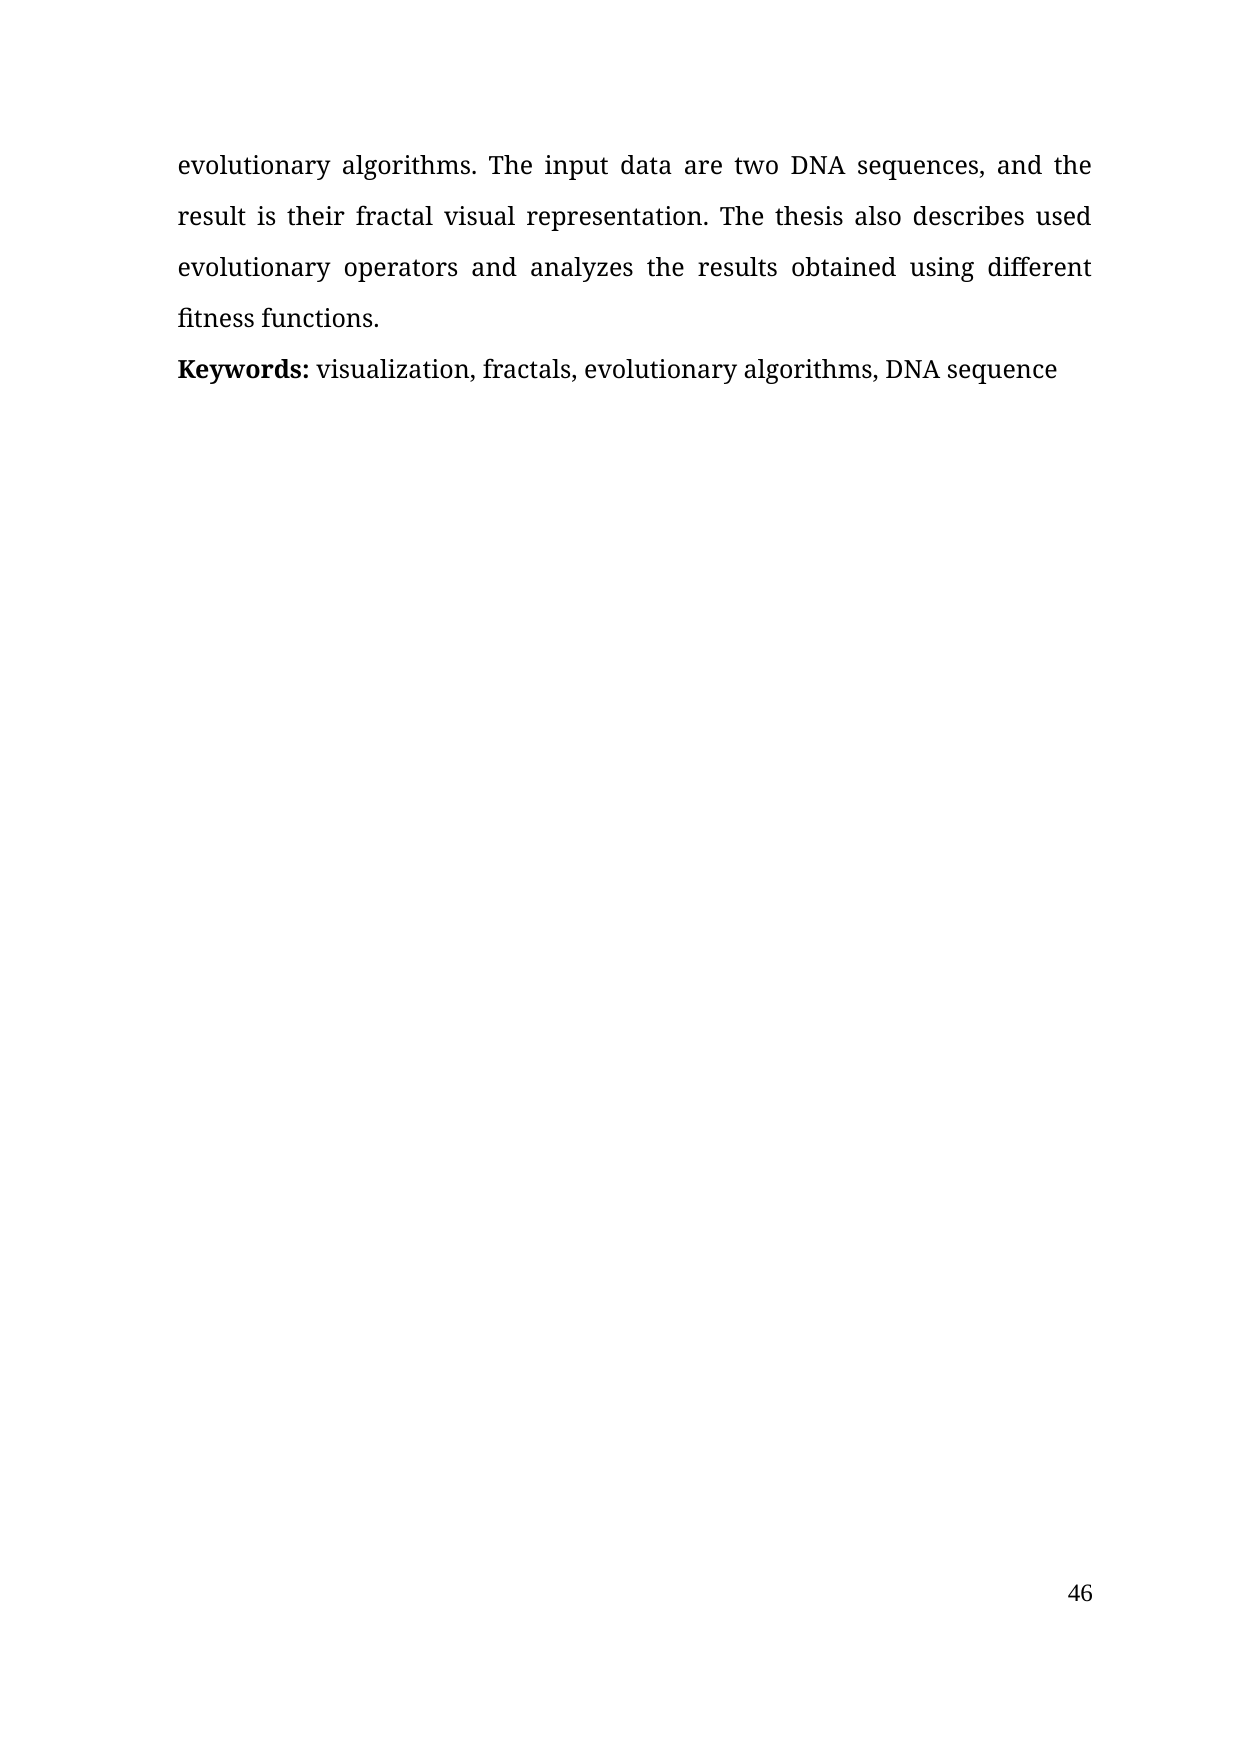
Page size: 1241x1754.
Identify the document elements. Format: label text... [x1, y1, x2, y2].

text evolutionary algorithms. The input data are two DNA sequences, and the result is their fractal visual representation. The thesis also describes used evolutionary operators and analyzes the results obtained using different fitness functions. [177, 148, 1093, 335]
text Keywords: visualization, fractals, evolutionary algorithms, DNA sequence [177, 352, 1093, 386]
